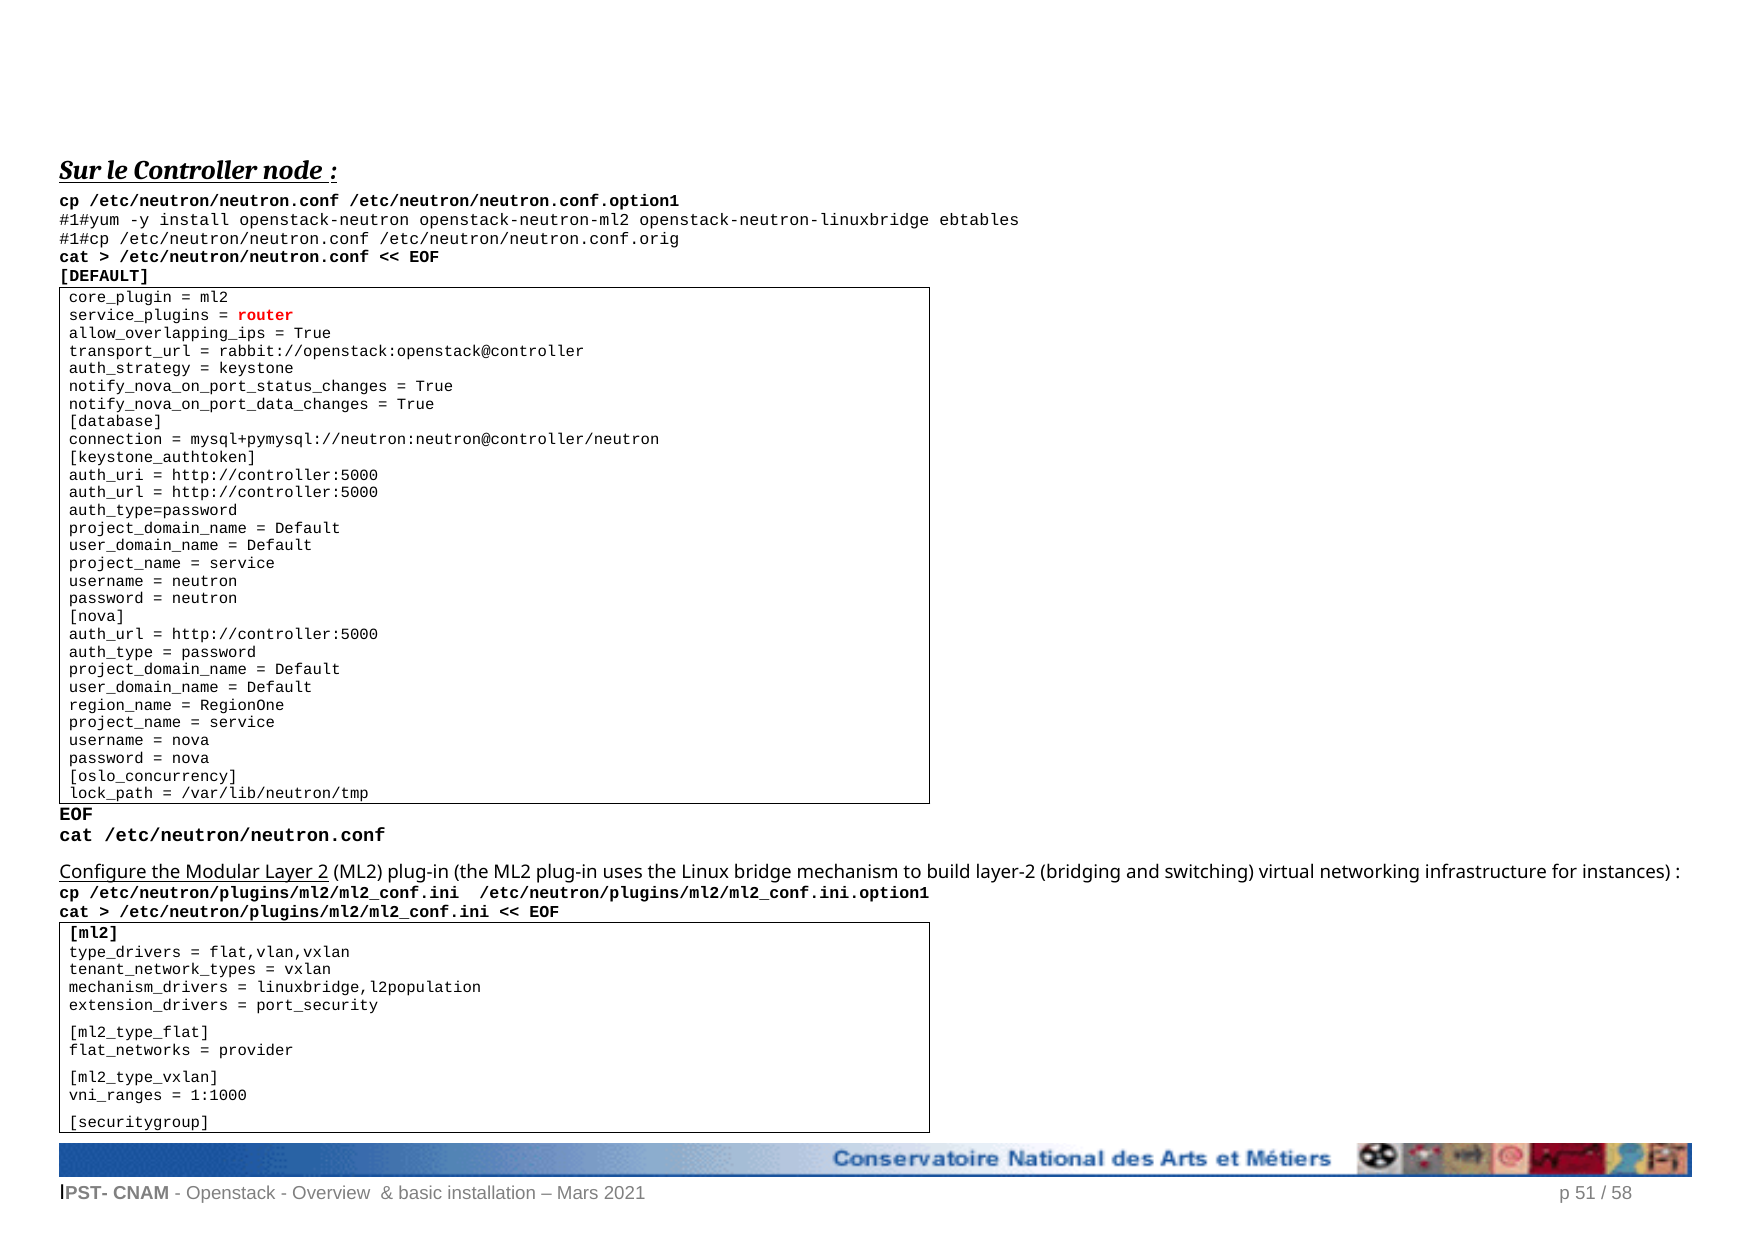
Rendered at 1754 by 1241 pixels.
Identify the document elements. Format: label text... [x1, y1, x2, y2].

text [ml2_type_flat] [60, 1021, 929, 1039]
text cp /etc/neutron/neutron.conf /etc/neutron/neutron.conf.option1 [59, 192, 1695, 211]
text type_drivers = flat,vlan,vxlan [60, 941, 929, 958]
text mechanism_drivers = linuxbridge,l2population [60, 976, 929, 994]
text lock_path = /var/lib/neutron/tmp [60, 783, 929, 803]
text core_plugin = ml2 [60, 288, 929, 304]
text connection = mysql+pymysql://neutron:neutron@controller/neutron [60, 428, 929, 446]
text #1#cp /etc/neutron/neutron.conf /etc/neutron/neutron.conf.orig [59, 230, 1695, 249]
text password = nova [60, 747, 929, 765]
text notify_nova_on_port_data_changes = True [60, 393, 929, 411]
text project_domain_name = Default [60, 659, 929, 676]
text project_domain_name = Default [60, 517, 929, 535]
text cat > /etc/neutron/neutron.conf << EOF [59, 249, 1695, 268]
text allow_overlapping_ips = True [60, 322, 929, 340]
text #1#yum -y install openstack-neutron openstack-neutron-ml2 openstack-neutron-linuxbridge ebtables [59, 211, 1695, 230]
text cat /etc/neutron/neutron.conf [59, 826, 1695, 847]
text flat_networks = provider [60, 1039, 929, 1060]
text project_name = service [60, 552, 929, 570]
text [database] [60, 411, 929, 428]
text notify_nova_on_port_status_changes = True [60, 375, 929, 393]
text auth_type = password [60, 641, 929, 659]
text username = nova [60, 729, 929, 747]
text tenant_network_types = vxlan [60, 958, 929, 976]
text cat > /etc/neutron/plugins/ml2/ml2_conf.ini << EOF [59, 903, 1695, 922]
text auth_strategy = keystone [60, 358, 929, 375]
text [oslo_concurrency] [60, 765, 929, 783]
text username = neutron [60, 570, 929, 588]
text vni_ranges = 1:1000 [60, 1084, 929, 1104]
text extension_drivers = port_security [60, 994, 929, 1015]
text [nova] [60, 606, 929, 623]
text password = neutron [60, 588, 929, 606]
text user_domain_name = Default [60, 535, 929, 552]
text transport_url = rabbit://openstack:openstack@controller [60, 340, 929, 358]
text [keystone_authtoken] [60, 446, 929, 464]
text EOF [59, 804, 1695, 826]
text user_domain_name = Default [60, 676, 929, 694]
text [ml2_type_vxlan] [60, 1066, 929, 1084]
text auth_uri = http://controller:5000 [60, 464, 929, 482]
text [ml2] [60, 923, 929, 941]
text auth_url = http://controller:5000 [60, 482, 929, 499]
text project_name = service [60, 712, 929, 729]
text [securitygroup] [60, 1111, 929, 1132]
text Configure the Modular Layer 2 (ML2) plug-in (the ML2 plug-in uses the Linux bridge mechanism to build layer-2 (bridging and switching) virtual networking infrastructure for instances) : [59, 859, 1695, 884]
text service_plugins = router [60, 304, 929, 322]
subtitle Sur le Controller node : [59, 155, 1695, 187]
text region_name = RegionOne [60, 694, 929, 712]
text [DEFAULT] [59, 268, 1695, 287]
text cp /etc/neutron/plugins/ml2/ml2_conf.ini /etc/neutron/plugins/ml2/ml2_conf.ini.option1 [59, 884, 1695, 903]
text auth_url = http://controller:5000 [60, 623, 929, 641]
text auth_type=password [60, 499, 929, 517]
